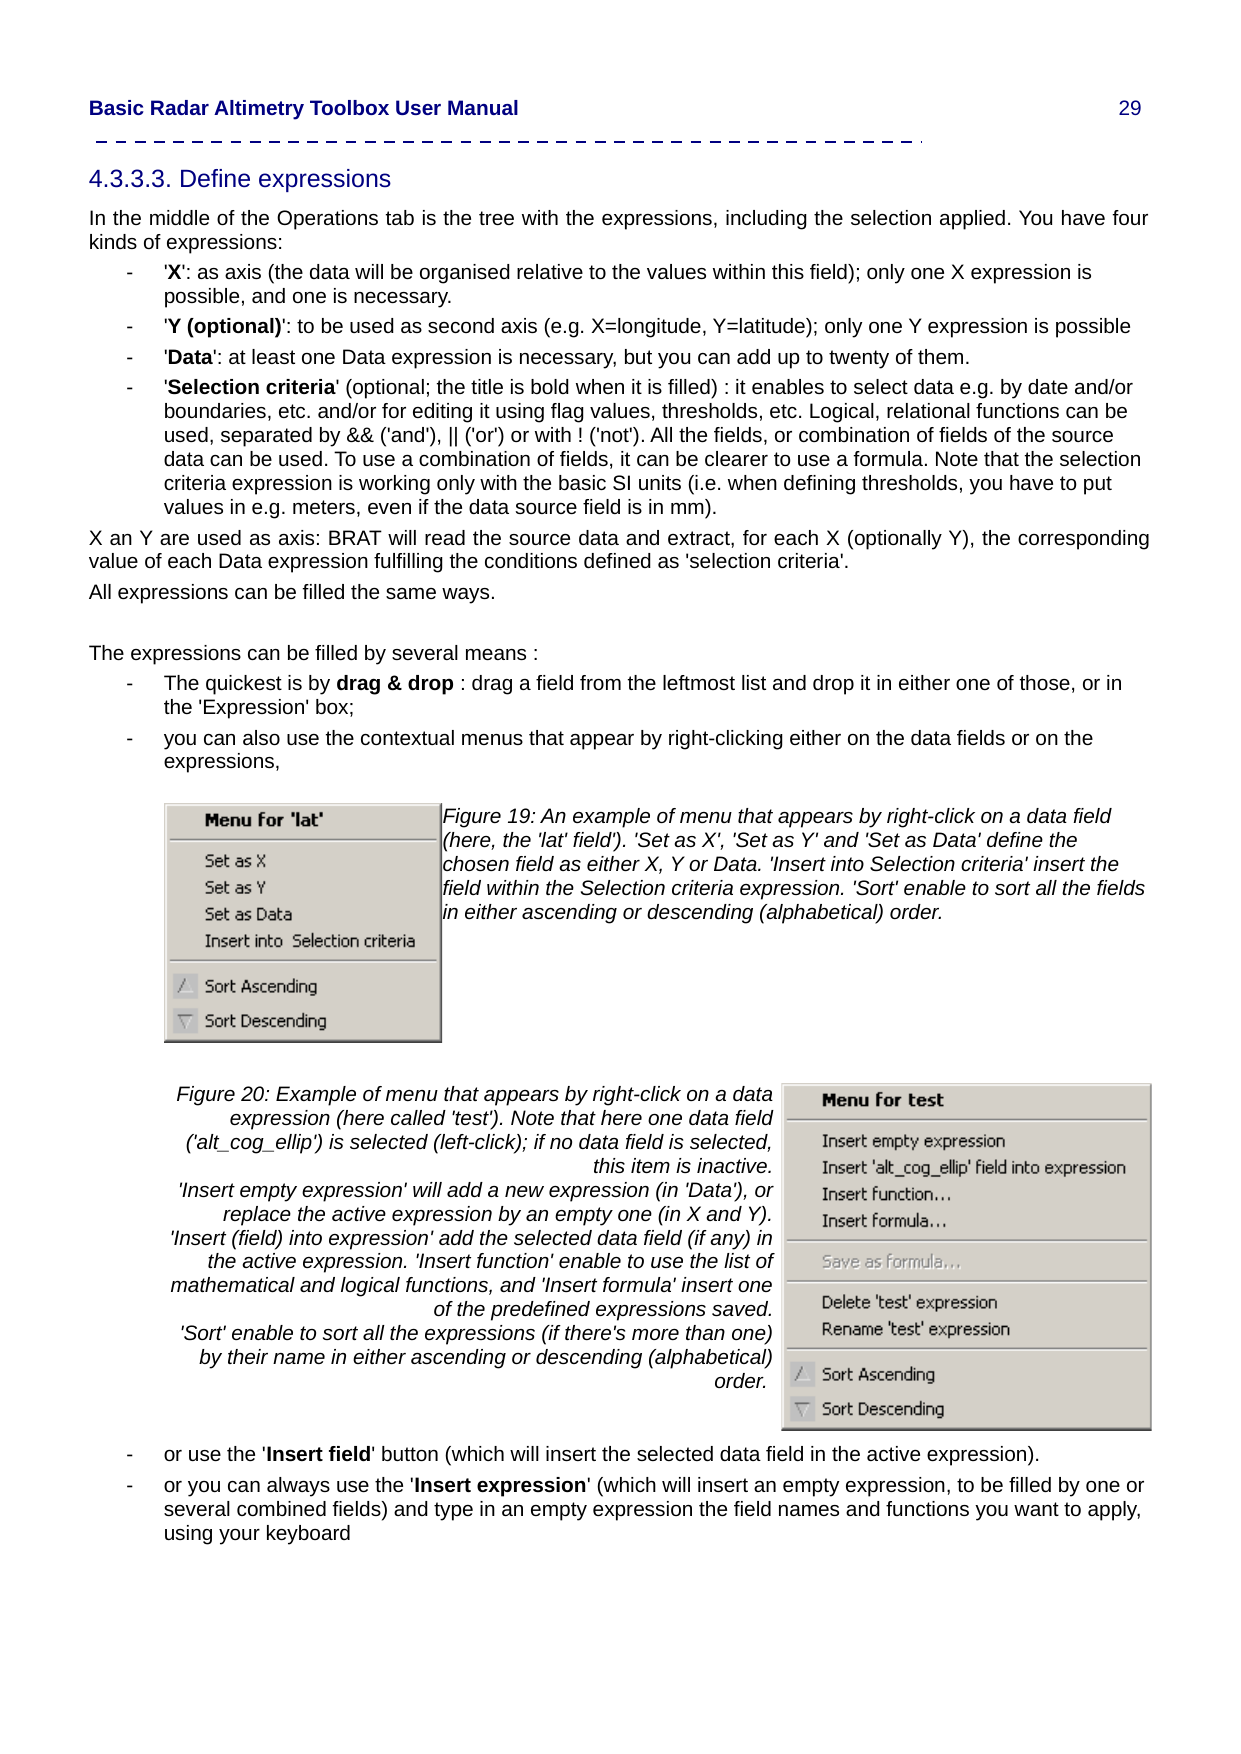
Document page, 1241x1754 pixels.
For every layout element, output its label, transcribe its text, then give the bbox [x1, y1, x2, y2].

picture [164, 803, 443, 1043]
text All expressions can be filled the same ways. [88, 580, 1152, 604]
text In the middle of the Operations tab is the tree with the expressions, including the selection applied. You have four kinds of expressions: [88, 206, 1152, 253]
list or use the 'Insert field' button (which will insert the selected data field in the active expression). [126, 1442, 1152, 1466]
text Figure 20: Example of menu that appears by right-click on a data expression (here called 'test'). Note that here one data field ('alt_cog_ellip') is selected (left-click); if no data field is selected, this item is inactive. 'Insert empty expression' will add a new expression (in 'Data'), or replace the active expression by an empty one (in X and Y). 'Insert (field) into expression' add the selected data field (if any) in the active expression. 'Insert function' enable to use the list of mathematical and logical functions, and 'Insert formula' insert one of the predefined expressions saved. 'Sort' enable to sort all the expressions (if there's more than one) by their name in either ascending or descending (alphabetical) order. [167, 1082, 1152, 1393]
list The quickest is by drag & drop : drag a field from the leftmost list and drop it in either one of those, or in the 'Expression' box; [126, 671, 1152, 719]
subtitle Define expressions [88, 164, 1152, 193]
picture [781, 1083, 1152, 1431]
list or you can always use the 'Insert expression' (which will insert an empty expression, to be filled by one or several combined fields) and type in an empty expression the field names and functions you want to apply, using your keyboard [126, 1472, 1152, 1544]
list 'X': as axis (the data will be organised relative to the values within this field); only one X expression is possible, and one is necessary. [126, 260, 1152, 308]
list 'Selection criteria' (optional; the title is bold when it is filled) : it enables to select data e.g. by date and/or boundaries, etc. and/or for editing it using flag values, thresholds, etc. Logical, relational functions can be used, separated by && ('and'), || ('or') or with ! ('not'). All the fields, or combination of fields of the source data can be used. To use a combination of fields, it can be clearer to use a formula. Note that the selection criteria expression is working only with the basic SI units (i.e. when defining thresholds, you have to put values in e.g. meters, even if the data source field is in mm). [126, 375, 1152, 519]
text The expressions can be filled by several means : [88, 641, 1152, 664]
list you can also use the contextual menus that appear by right-clicking either on the data fields or on the expressions, [126, 725, 1152, 797]
text X an Y are used as axis: BRAT will read the source data and extract, for each X (optionally Y), the corresponding value of each Data expression fulfilling the conditions defined as 'selection criteria'. [88, 525, 1152, 573]
text Figure 19: An example of menu that appears by right-click on a data field (here, the 'lat' field'). 'Set as X', 'Set as Y' and 'Set as Data' define the chosen field as either X, Y or Data. 'Insert into Selection criteria' insert the field within the Selection criteria expression. 'Sort' enable to sort all the fields in either ascending or descending (alphabetical) order. [443, 804, 1152, 923]
list 'Data': at least one Data expression is necessary, but you can add up to twenty of them. [126, 345, 1152, 369]
list 'Y (optional)': to be used as second axis (e.g. X=longitude, Y=latitude); only one Y expression is possible [126, 314, 1152, 338]
